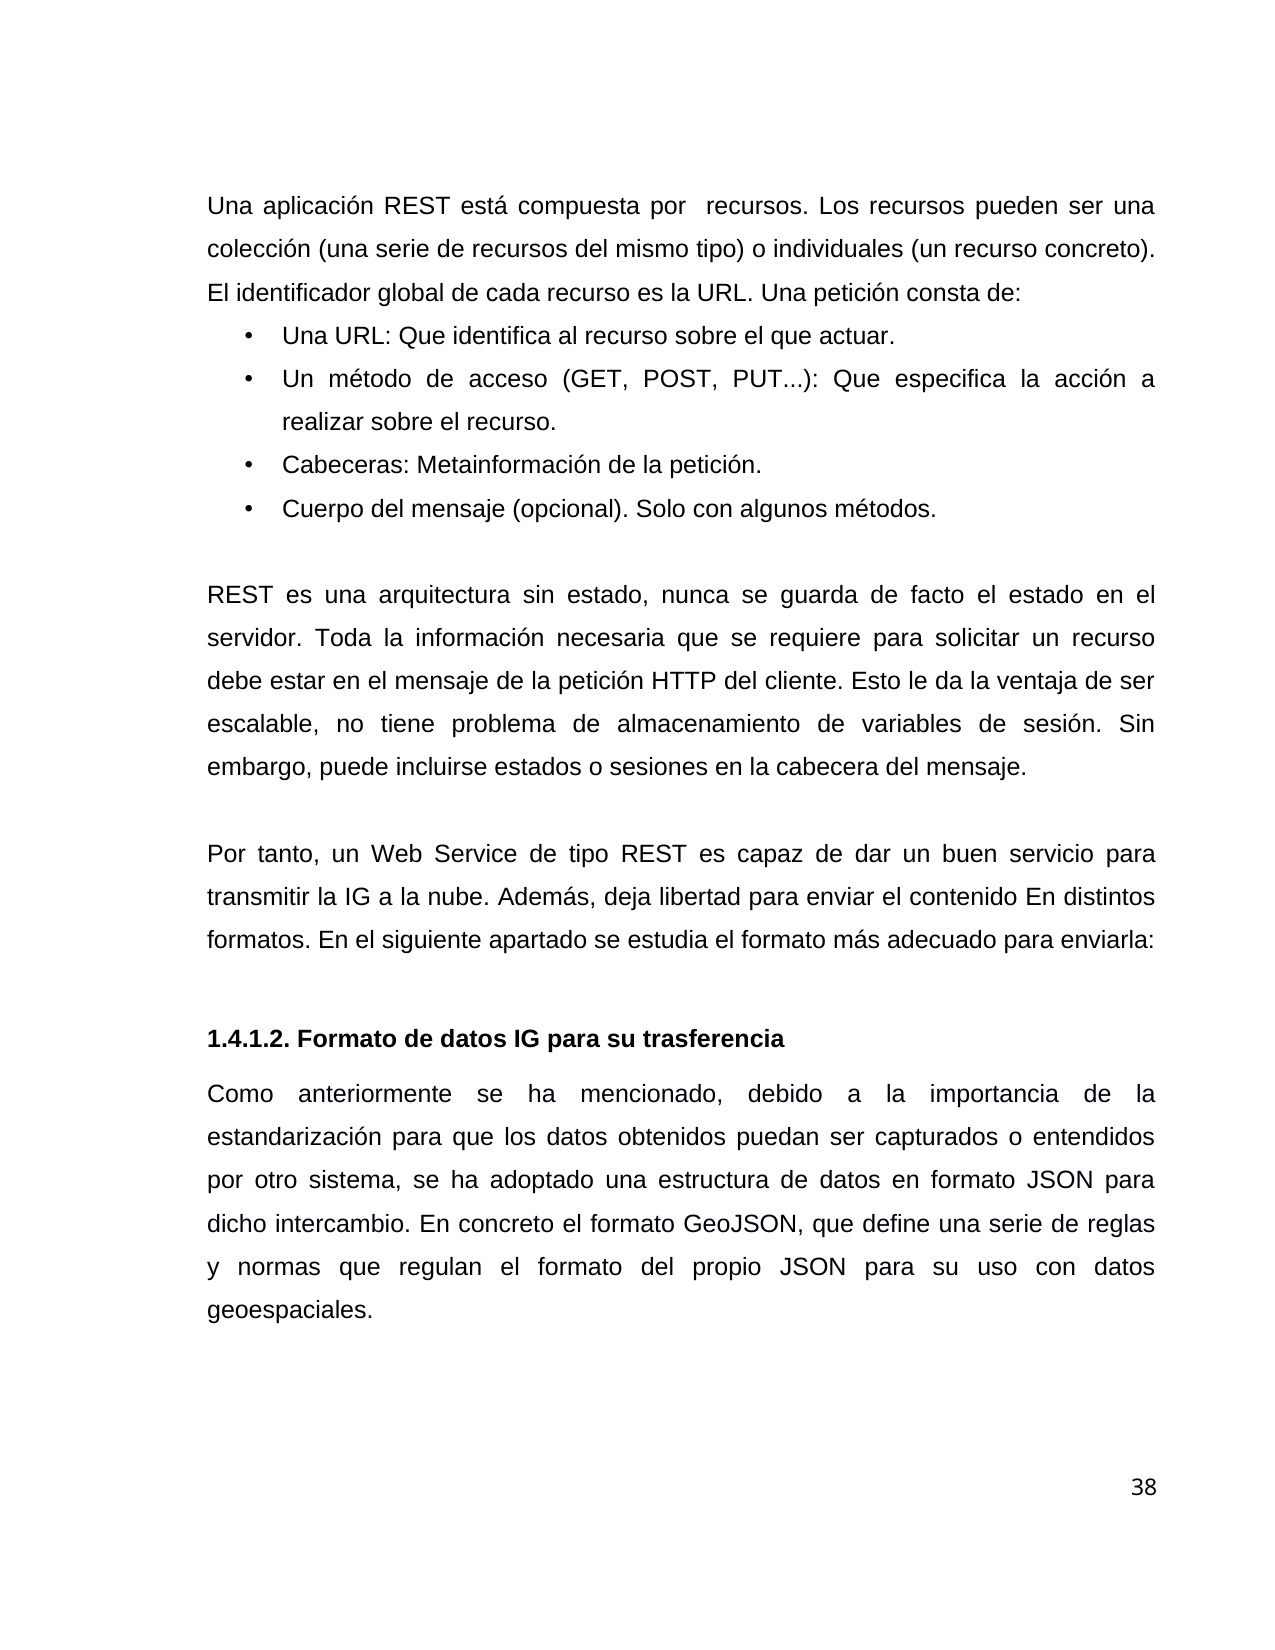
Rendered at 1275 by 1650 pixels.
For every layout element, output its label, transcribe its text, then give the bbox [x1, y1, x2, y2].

text Por tanto, un Web Service de tipo REST es capaz de dar un buen servicio para transmitir la IG a la nube. Además, deja libertad para enviar el contenido En distintos formatos. En el siguiente apartado se estudia el formato más adecuado para enviarla: [207, 839, 1157, 954]
list Un método de acceso (GET, POST, PUT...): Que especifica la acción a realizar sobre el recurso. [244, 364, 1157, 436]
list Cuerpo del mensaje (opcional). Solo con algunos métodos. [244, 493, 1157, 522]
list Una URL: Que identifica al recurso sobre el que actuar. [244, 321, 1157, 349]
text Como anteriormente se ha mencionado, debido a la importancia de la estandarización para que los datos obtenidos puedan ser capturados o entendidos por otro sistema, se ha adoptado una estructura de datos en formato JSON para dicho intercambio. En concreto el formato GeoJSON, que define una serie de reglas y normas que regulan el formato del propio JSON para su uso con datos geoespaciales. [207, 1079, 1157, 1324]
text 1.4.1.2. Formato de datos IG para su trasferencia [207, 1024, 1157, 1052]
text Una aplicación REST está compuesta por recursos. Los recursos pueden ser una colección (una serie de recursos del mismo tipo) o individuales (un recurso concreto). El identificador global de cada recurso es la URL. Una petición consta de: [207, 191, 1157, 306]
list Cabeceras: Metainformación de la petición. [244, 450, 1157, 479]
text REST es una arquitectura sin estado, nunca se guarda de facto el estado en el servidor. Toda la información necesaria que se requiere para solicitar un recurso debe estar en el mensaje de la petición HTTP del cliente. Esto le da la ventaja de ser escalable, no tiene problema de almacenamiento de variables de sesión. Sin embargo, puede incluirse estados o sesiones en la cabecera del mensaje. [207, 580, 1157, 781]
